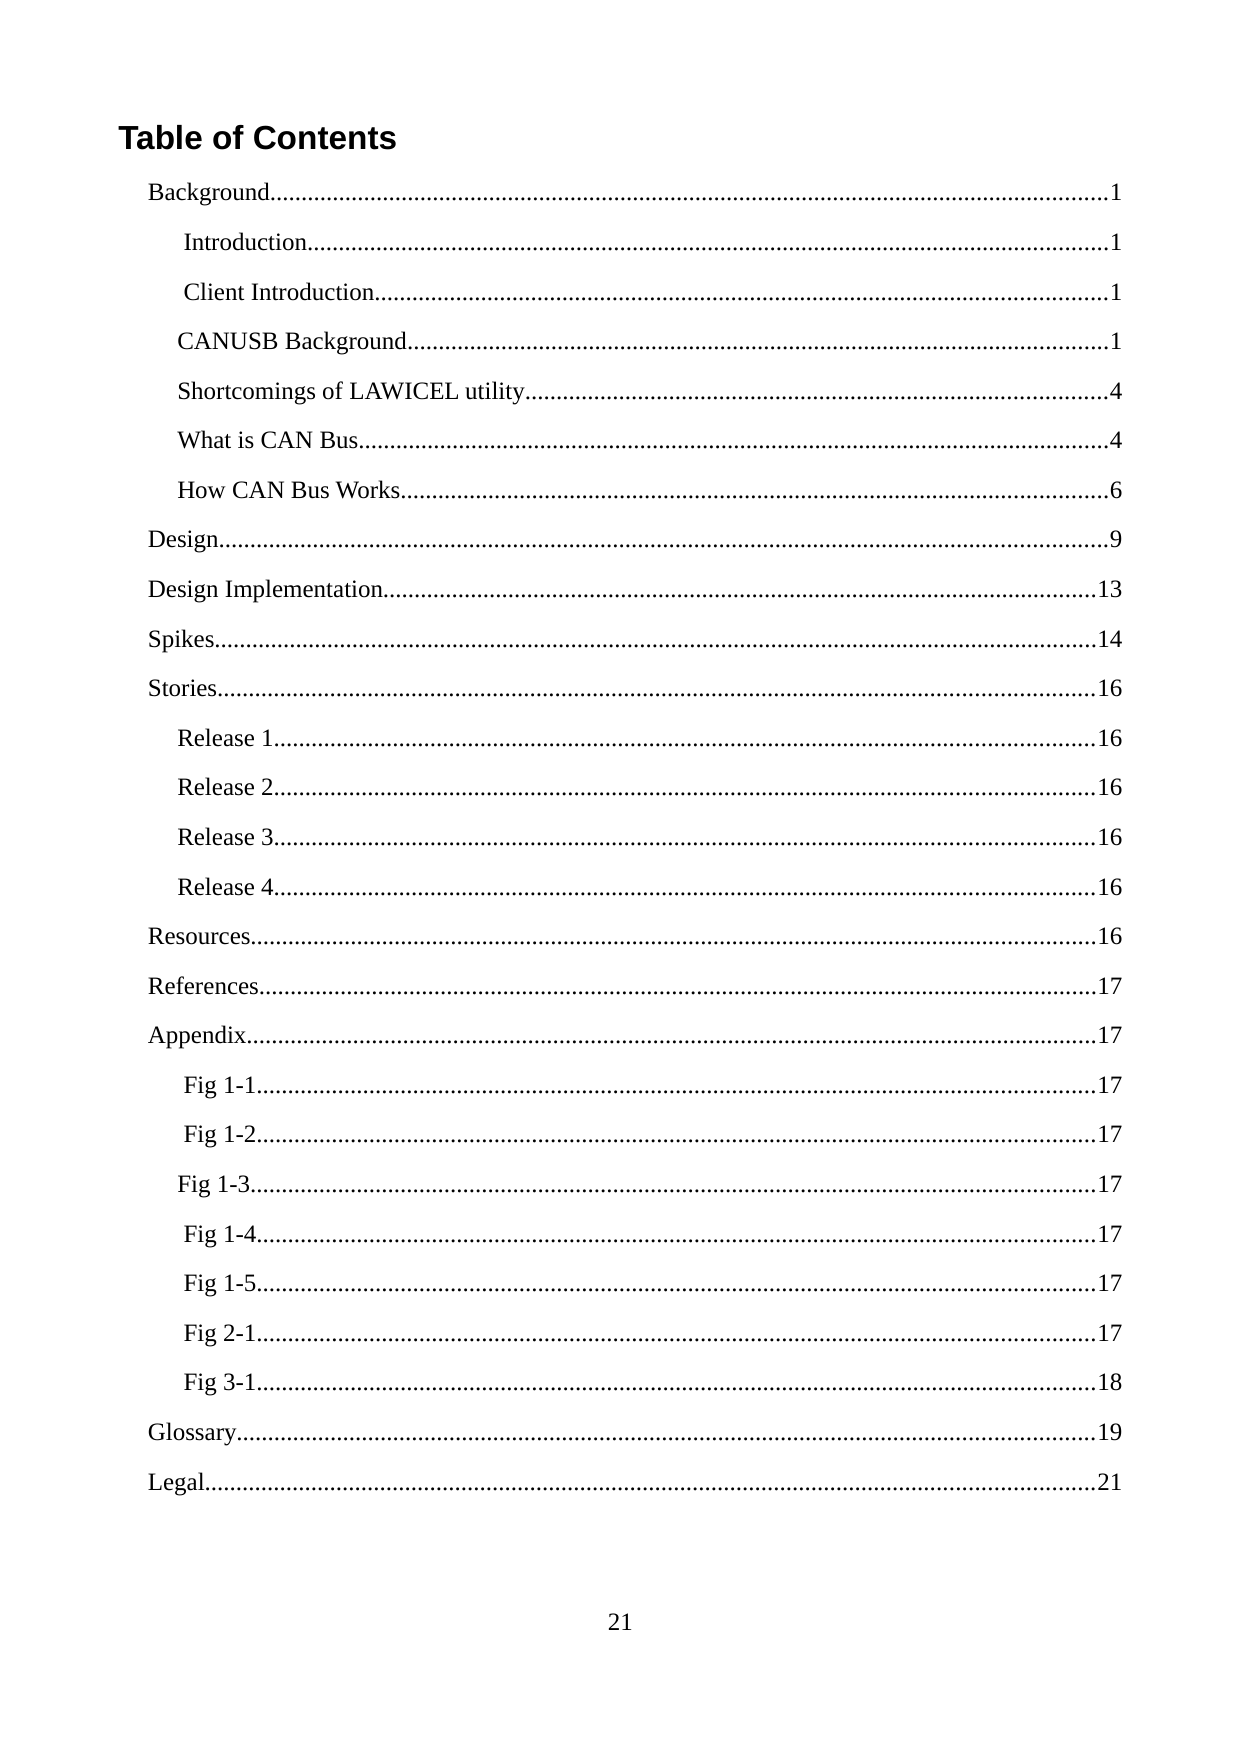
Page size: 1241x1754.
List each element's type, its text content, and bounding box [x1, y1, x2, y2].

text What is CAN Bus 4 [177, 425, 1122, 454]
text Fig 1-3 17 [177, 1169, 1122, 1198]
text Design 9 [148, 524, 1122, 553]
text Release 1 16 [177, 723, 1122, 752]
text Fig 1-4 17 [177, 1219, 1122, 1247]
text Spikes 14 [148, 624, 1122, 652]
text Background 1 [148, 177, 1122, 206]
text Fig 1-5 17 [177, 1268, 1122, 1297]
text Introduction 1 [177, 227, 1122, 256]
text Release 4 16 [177, 872, 1122, 900]
text Client Introduction 1 [177, 277, 1122, 305]
text Fig 3-1 18 [177, 1367, 1122, 1396]
text References 17 [148, 971, 1122, 999]
text Release 2 16 [177, 772, 1122, 801]
text Resources 16 [148, 921, 1122, 950]
text Release 3 16 [177, 822, 1122, 851]
text Legal 21 [148, 1467, 1122, 1495]
text Fig 1-2 17 [177, 1119, 1122, 1148]
text Shortcomings of LAWICEL utility 4 [177, 376, 1122, 404]
text Design Implementation 13 [148, 574, 1122, 603]
text Stories 16 [148, 673, 1122, 702]
subtitle Table of Contents [118, 118, 1122, 157]
text CANUSB Background 1 [177, 326, 1122, 355]
text Glossary 19 [148, 1417, 1122, 1446]
text Fig 2-1 17 [177, 1318, 1122, 1347]
text Fig 1-1 17 [177, 1070, 1122, 1099]
text Appendix 17 [148, 1020, 1122, 1049]
text How CAN Bus Works 6 [177, 475, 1122, 504]
